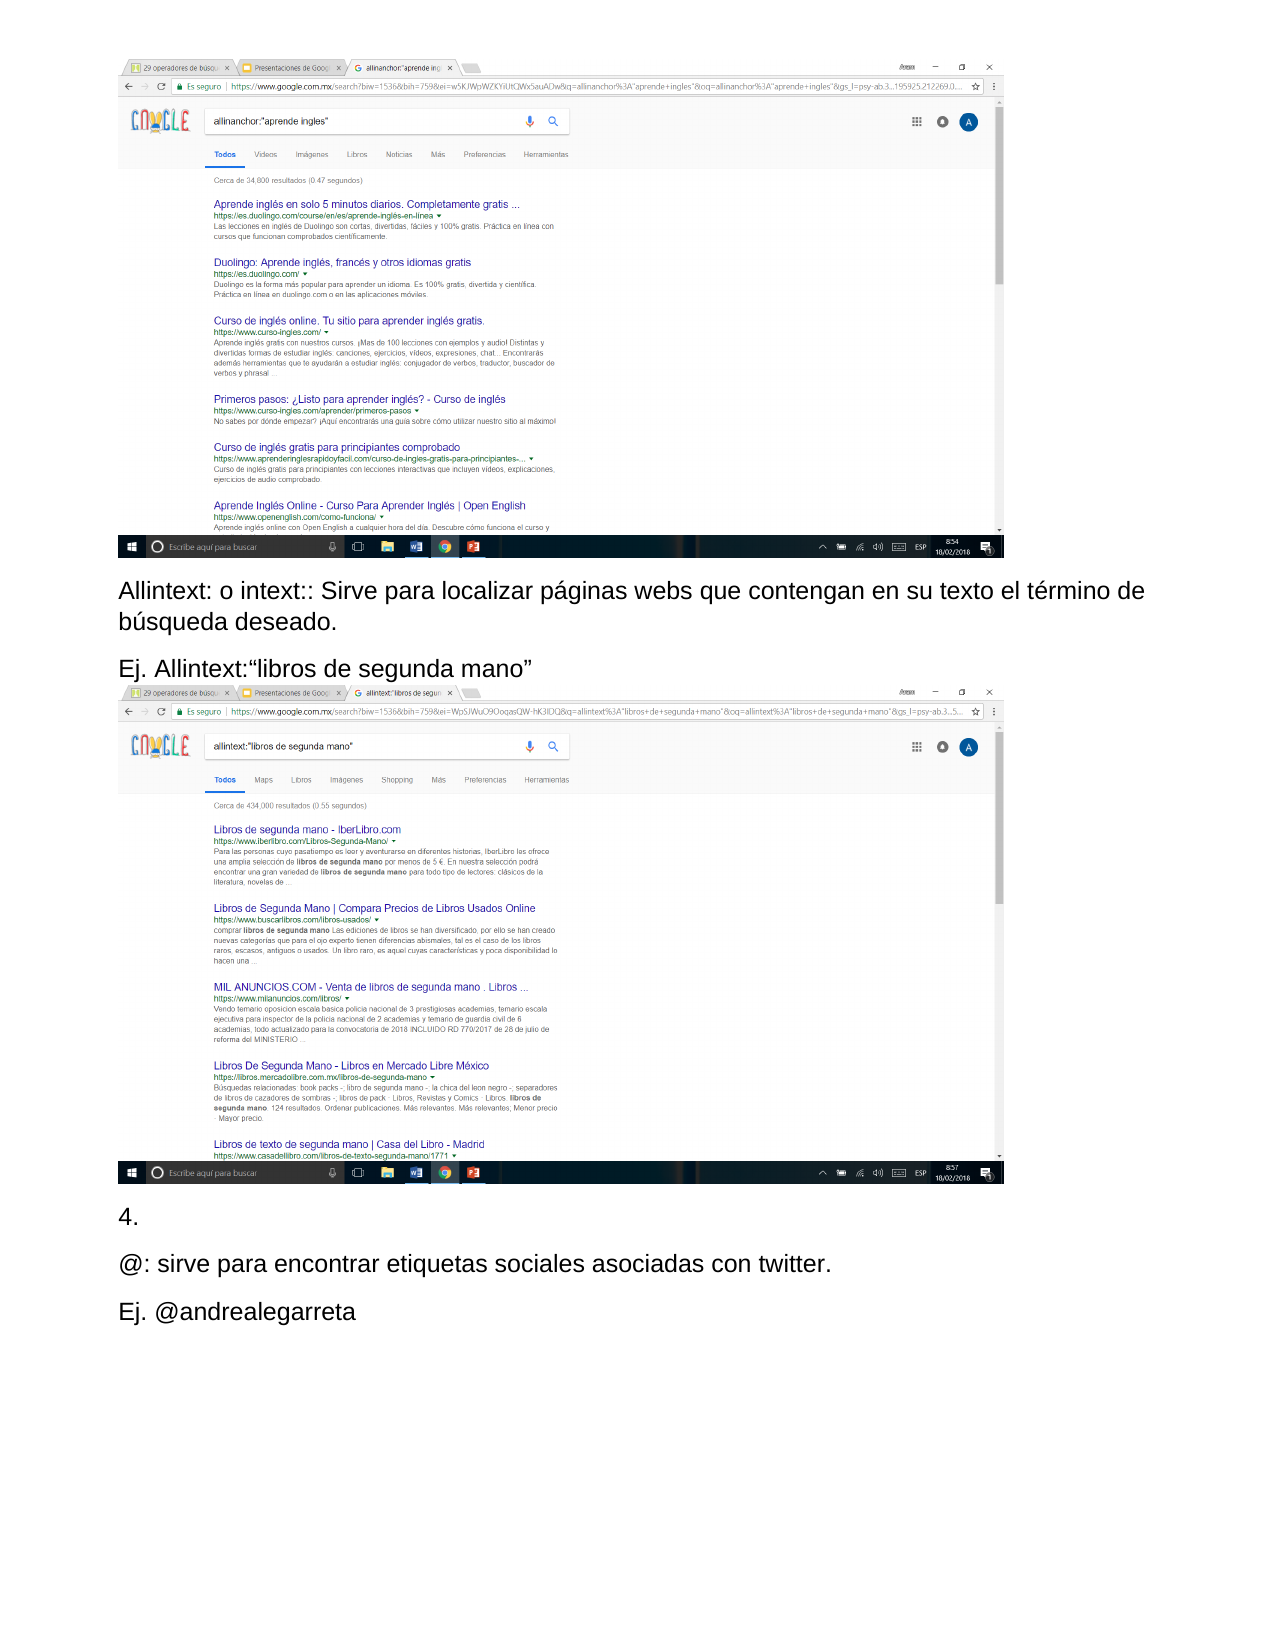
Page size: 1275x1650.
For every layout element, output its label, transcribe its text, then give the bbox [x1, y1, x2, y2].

text @: sirve para encontrar etiquetas sociales asociadas con twitter. [118, 1249, 1205, 1278]
text Allintext: o intext:: Sirve para localizar páginas webs que contengan en su texto el término de búsqueda deseado. [118, 576, 1205, 636]
text 4. [118, 1202, 1205, 1231]
text Ej. Allintext:“libros de segunda mano” [118, 654, 1205, 1183]
text Ej. @andrealegarreta [118, 1297, 1205, 1326]
